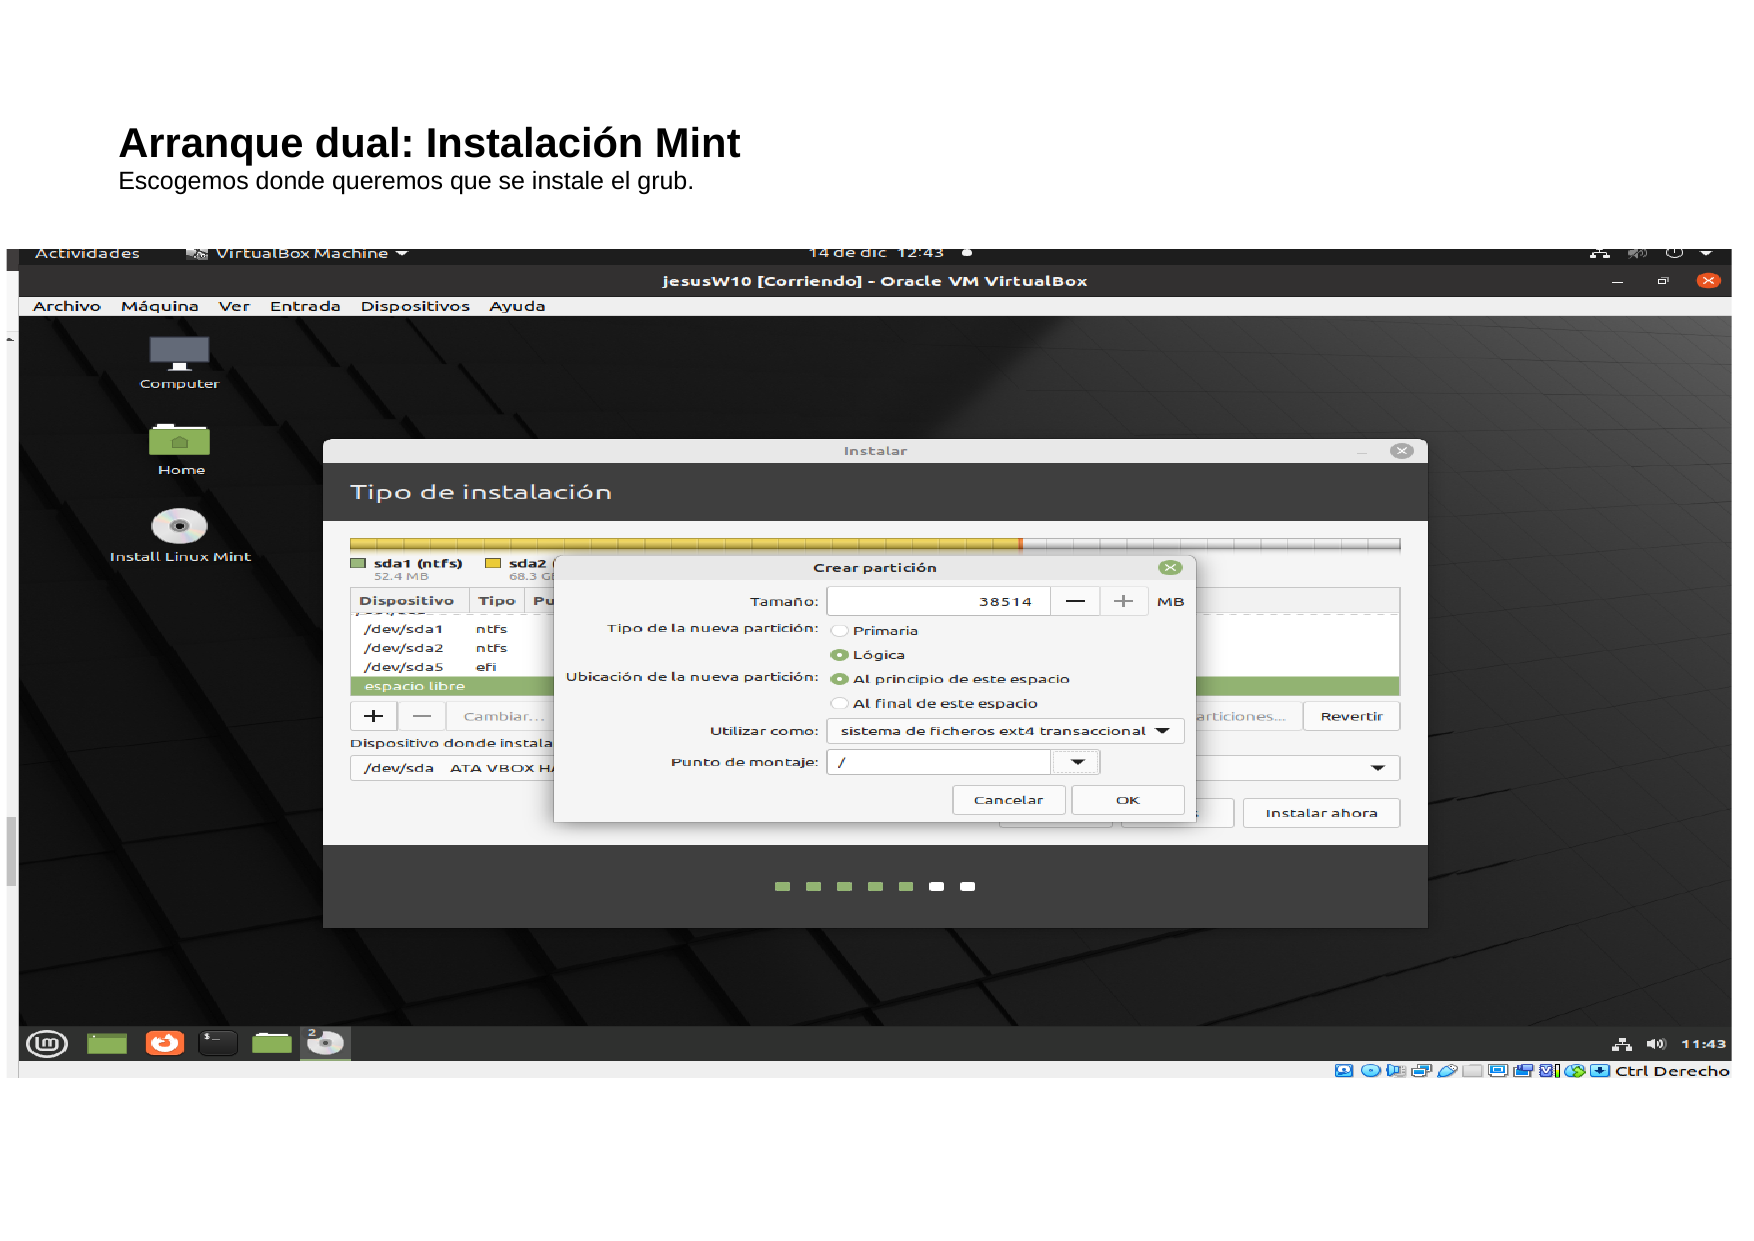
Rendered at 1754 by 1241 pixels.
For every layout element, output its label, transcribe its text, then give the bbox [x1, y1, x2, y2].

picture [6, 249, 1732, 1078]
text Escogemos donde queremos que se instale el grub. [118, 166, 1636, 195]
text Arranque dual: Instalación Mint [118, 118, 1636, 166]
